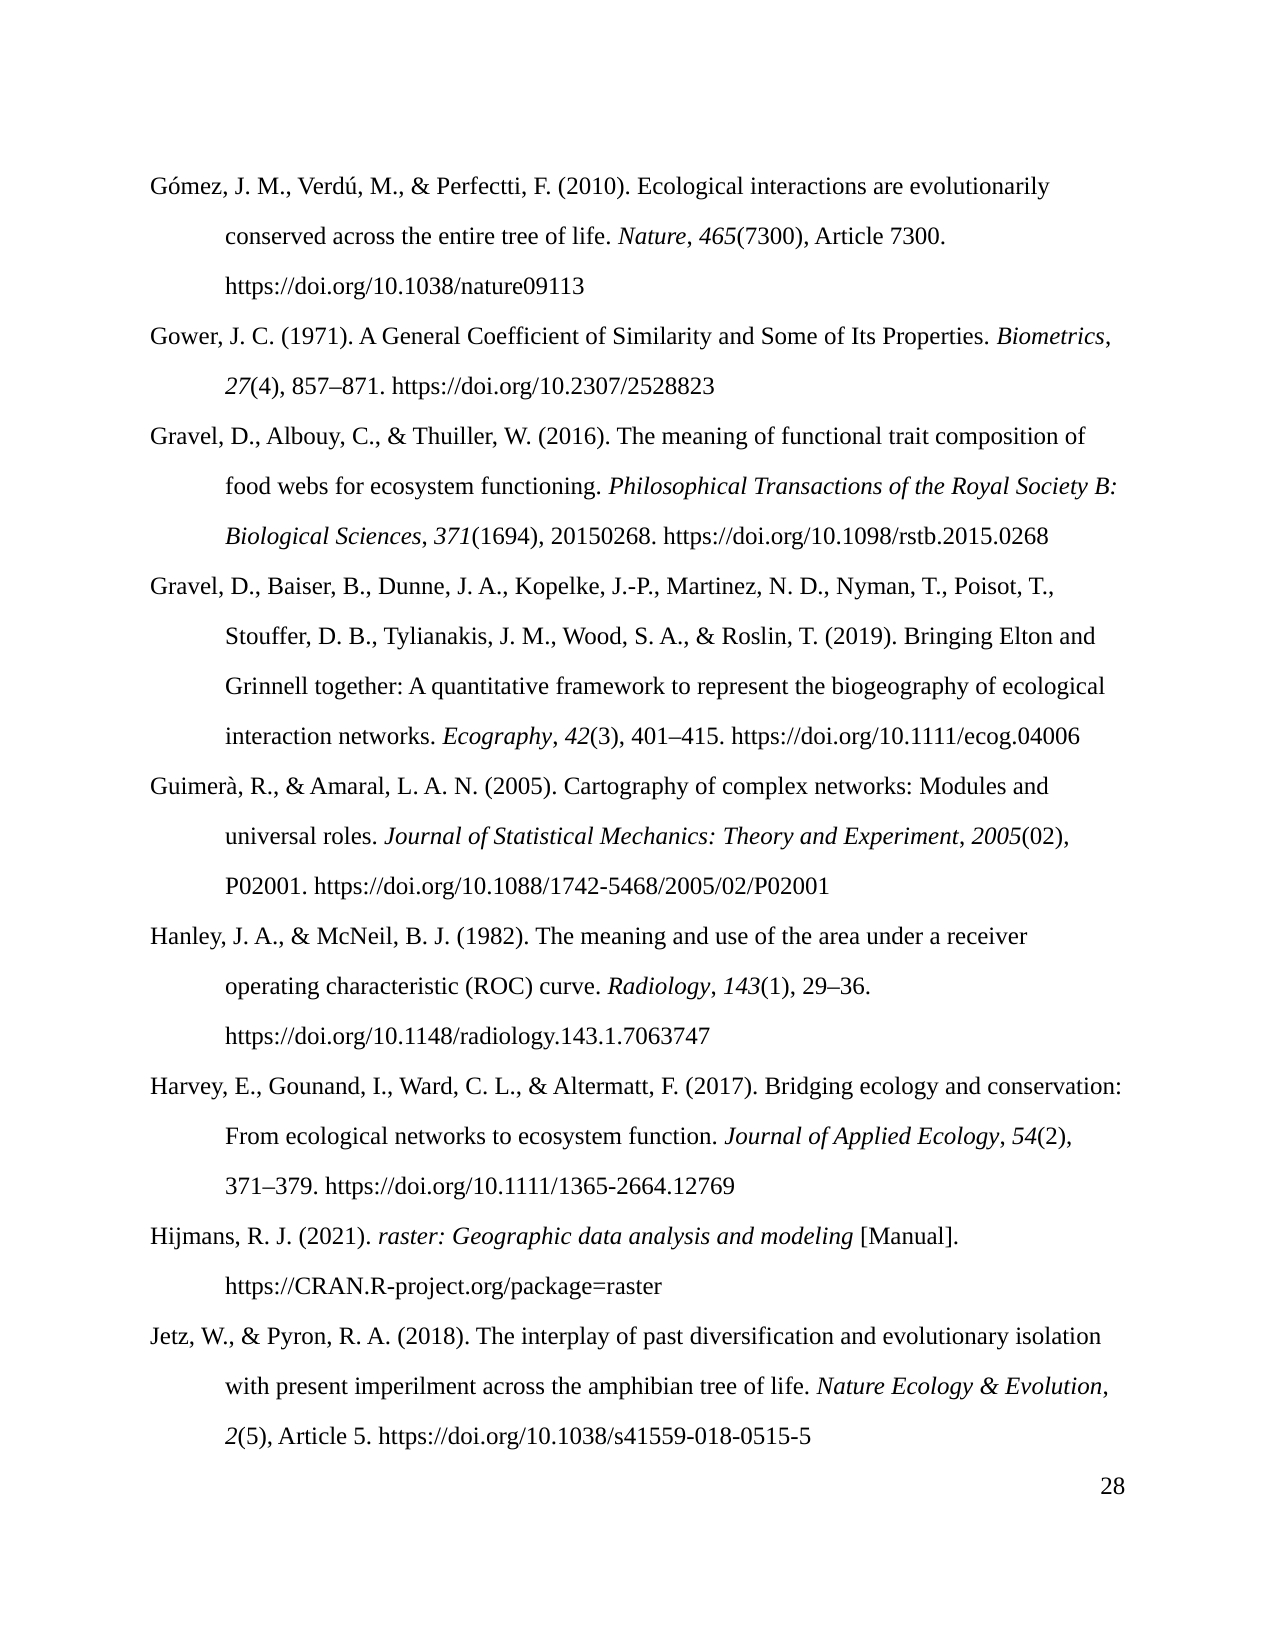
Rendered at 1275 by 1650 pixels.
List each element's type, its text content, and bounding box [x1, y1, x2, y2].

text Hanley, J. A., & McNeil, B. J. (1982). The meaning and use of the area under a receiver operating characteristic (ROC) curve. Radiology, 143(1), 29–36. https://doi.org/10.1148/radiology.143.1.7063747 [150, 900, 1125, 1050]
text Gower, J. C. (1971). A General Coefficient of Similarity and Some of Its Properties. Biometrics, 27(4), 857–871. https://doi.org/10.2307/2528823 [150, 300, 1125, 400]
text Gómez, J. M., Verdú, M., & Perfectti, F. (2010). Ecological interactions are evolutionarily conserved across the entire tree of life. Nature, 465(7300), Article 7300. https://doi.org/10.1038/nature09113 [150, 150, 1125, 300]
text Jetz, W., & Pyron, R. A. (2018). The interplay of past diversification and evolutionary isolation with present imperilment across the amphibian tree of life. Nature Ecology & Evolution, 2(5), Article 5. https://doi.org/10.1038/s41559-018-0515-5 [150, 1300, 1125, 1450]
text Gravel, D., Albouy, C., & Thuiller, W. (2016). The meaning of functional trait composition of food webs for ecosystem functioning. Philosophical Transactions of the Royal Society B: Biological Sciences, 371(1694), 20150268. https://doi.org/10.1098/rstb.2015.0268 [150, 400, 1125, 550]
text Gravel, D., Baiser, B., Dunne, J. A., Kopelke, J.-P., Martinez, N. D., Nyman, T., Poisot, T., Stouffer, D. B., Tylianakis, J. M., Wood, S. A., & Roslin, T. (2019). Bringing Elton and Grinnell together: A quantitative framework to represent the biogeography of ecological interaction networks. Ecography, 42(3), 401–415. https://doi.org/10.1111/ecog.04006 [150, 550, 1125, 750]
text Harvey, E., Gounand, I., Ward, C. L., & Altermatt, F. (2017). Bridging ecology and conservation: From ecological networks to ecosystem function. Journal of Applied Ecology, 54(2), 371–379. https://doi.org/10.1111/1365-2664.12769 [150, 1050, 1125, 1200]
text Guimerà, R., & Amaral, L. A. N. (2005). Cartography of complex networks: Modules and universal roles. Journal of Statistical Mechanics: Theory and Experiment, 2005(02), P02001. https://doi.org/10.1088/1742-5468/2005/02/P02001 [150, 750, 1125, 900]
text Hijmans, R. J. (2021). raster: Geographic data analysis and modeling [Manual]. https://CRAN.R-project.org/package=raster [150, 1200, 1125, 1300]
